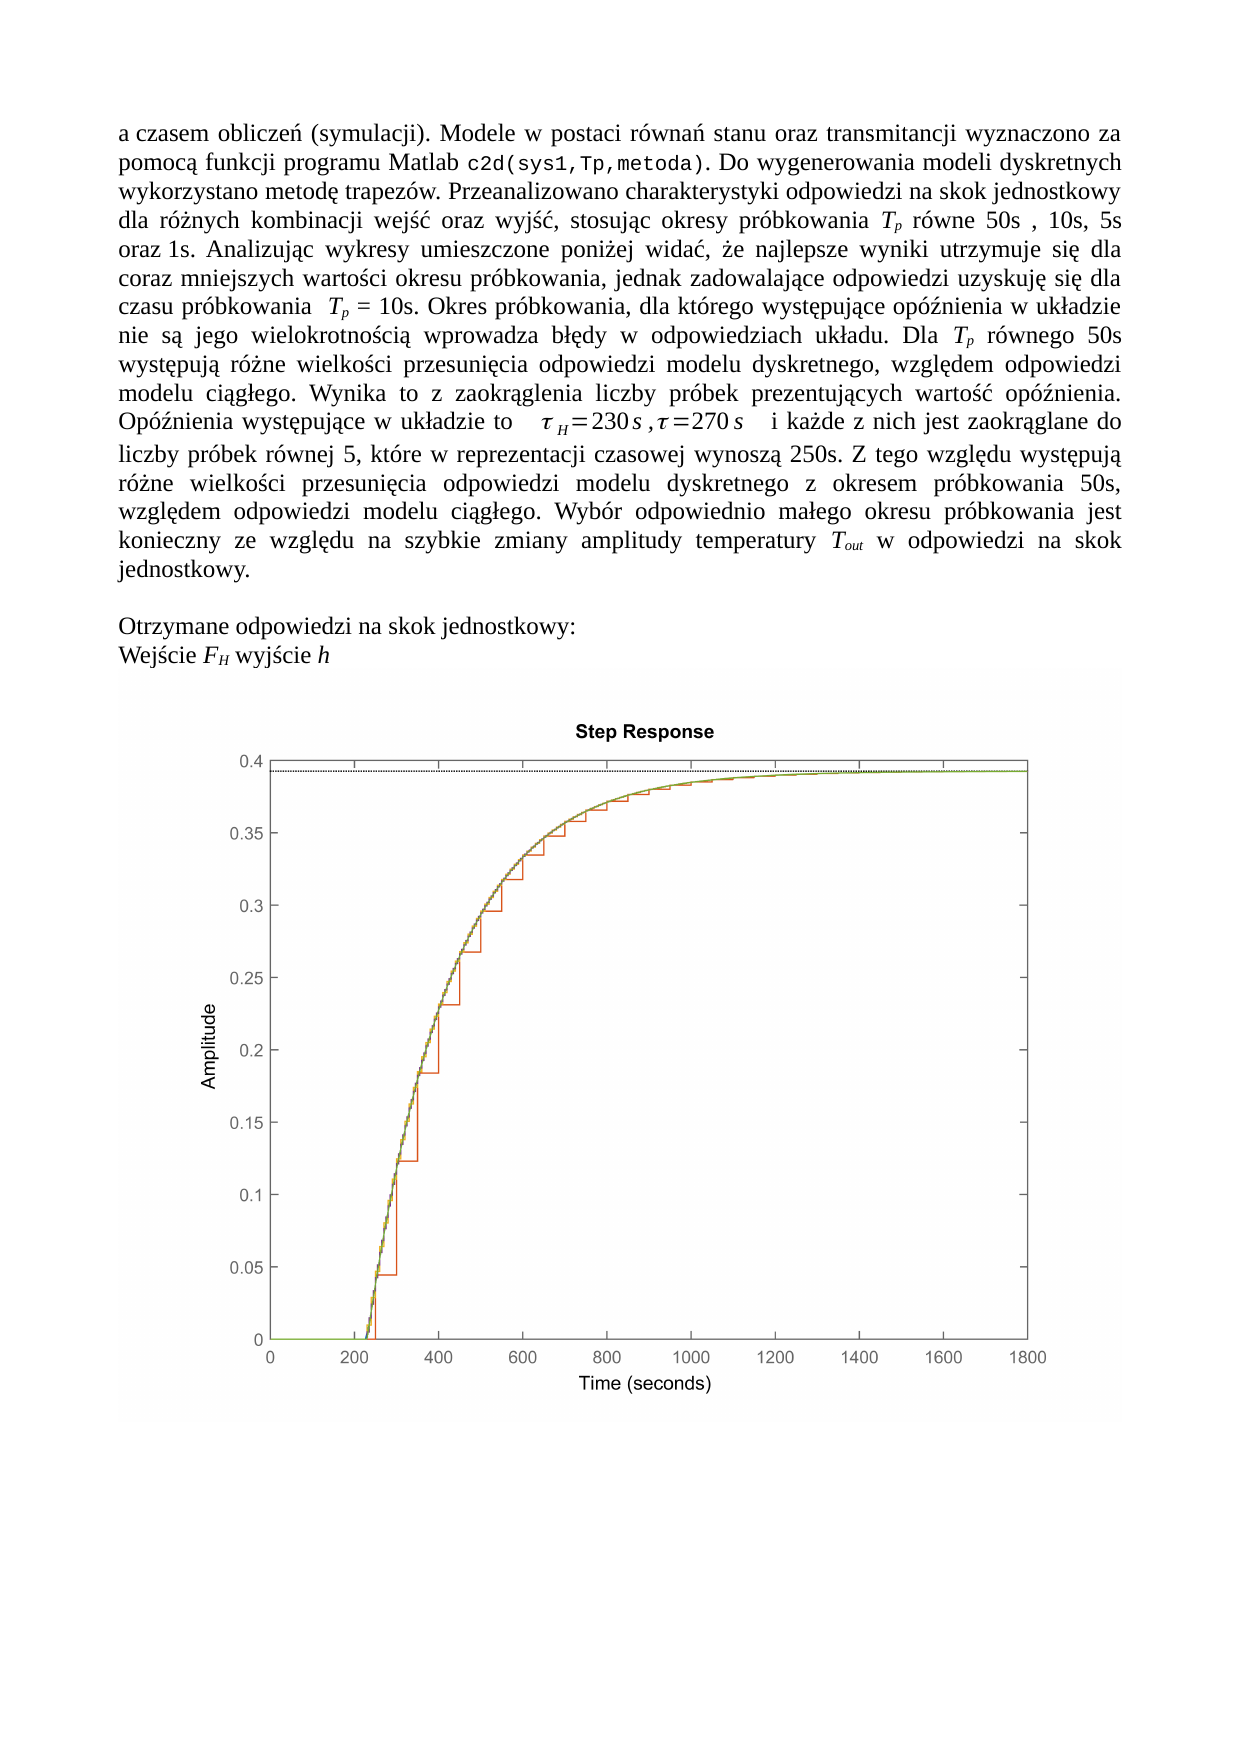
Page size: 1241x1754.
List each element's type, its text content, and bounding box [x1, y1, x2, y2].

picture [118, 668, 1123, 1422]
text Wejście FH wyjście h [118, 640, 1122, 668]
text a czasem obliczeń (symulacji). Modele w postaci równań stanu oraz transmitancji wyznaczono za pomocą funkcji programu Matlab c2d(sys1,Tp,metoda). Do wygenerowania modeli dyskretnych wykorzystano metodę trapezów. Przeanalizowano charakterystyki odpowiedzi na skok jednostkowy dla różnych kombinacji wejść oraz wyjść, stosując okresy próbkowania Tp równe 50s , 10s, 5s oraz 1s. Analizując wykresy umieszczone poniżej widać, że najlepsze wyniki utrzymuje się dla coraz mniejszych wartości okresu próbkowania, jednak zadowalające odpowiedzi uzyskuję się dla czasu próbkowania Tp = 10s. Okres próbkowania, dla którego występujące opóźnienia w układzie nie są jego wielokrotnością wprowadza błędy w odpowiedziach układu. Dla Tp równego 50s występują różne wielkości przesunięcia odpowiedzi modelu dyskretnego, względem odpowiedzi modelu ciągłego. Wynika to z zaokrąglenia liczby próbek prezentujących wartość opóźnienia. Opóźnienia występujące w układzie to i każde z nich jest zaokrąglane do liczby próbek równej 5, które w reprezentacji czasowej wynoszą 250s. Z tego względu występują różne wielkości przesunięcia odpowiedzi modelu dyskretnego z okresem próbkowania 50s, względem odpowiedzi modelu ciągłego. Wybór odpowiednio małego okresu próbkowania jest konieczny ze względu na szybkie zmiany amplitudy temperatury Tout w odpowiedzi na skok jednostkowy. [118, 118, 1122, 583]
text Otrzymane odpowiedzi na skok jednostkowy: [118, 611, 1122, 640]
